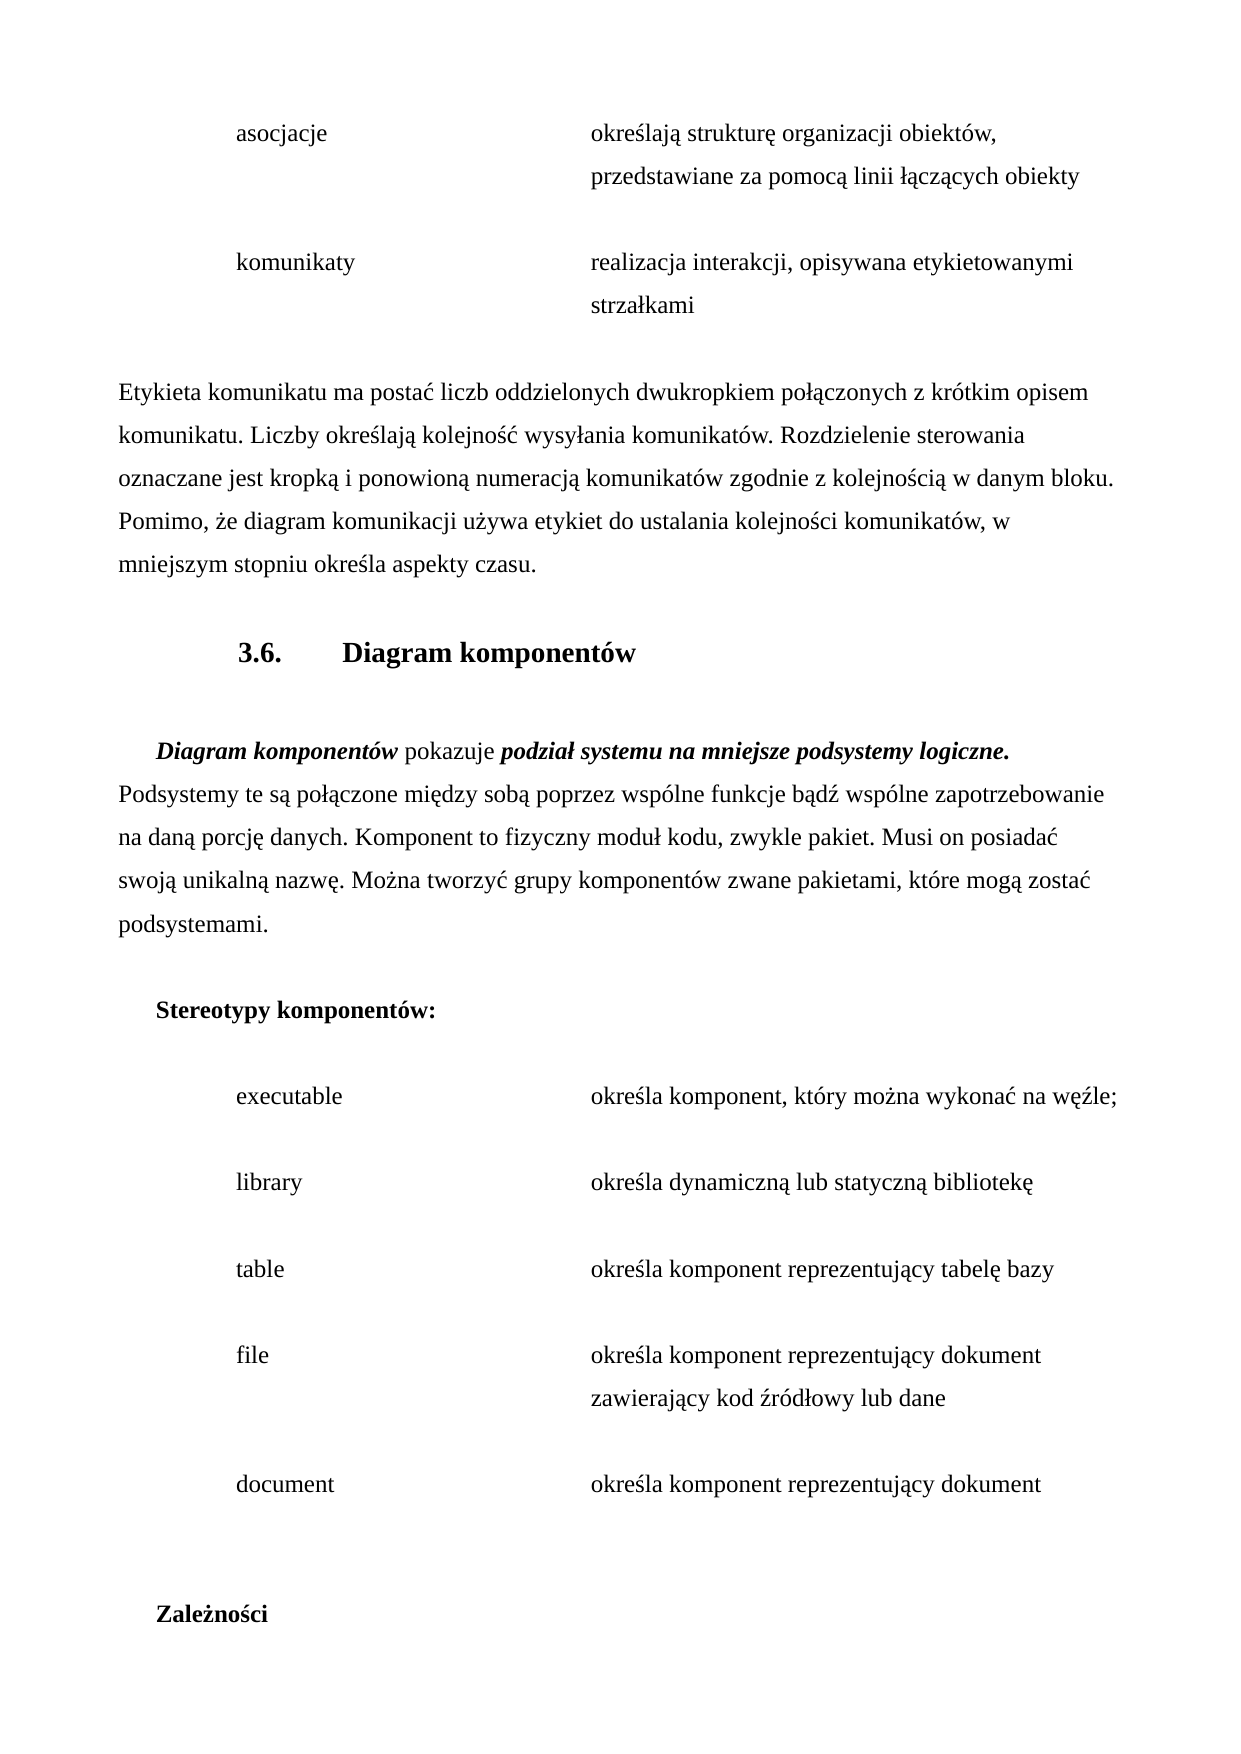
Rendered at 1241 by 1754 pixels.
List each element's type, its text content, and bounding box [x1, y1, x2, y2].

text asocjacje określają strukturę organizacji obiektów, przedstawiane za pomocą linii łączących obiekty [118, 118, 1122, 190]
text komunikaty realizacja interakcji, opisywana etykietowanymi strzałkami [118, 247, 1122, 319]
text table określa komponent reprezentujący tabelę bazy [118, 1254, 1122, 1282]
text file określa komponent reprezentujący dokument zawierający kod źródłowy lub dane [118, 1340, 1122, 1412]
text Etykieta komunikatu ma postać liczb oddzielonych dwukropkiem połączonych z krótkim opisem komunikatu. Liczby określają kolejność wysyłania komunikatów. Rozdzielenie sterowania oznaczane jest kropką i ponowioną numeracją komunikatów zgodnie z kolejnością w danym bloku. Pomimo, że diagram komunikacji używa etykiet do ustalania kolejności komunikatów, w mniejszym stopniu określa aspekty czasu. [118, 377, 1122, 621]
text library określa dynamiczną lub statyczną bibliotekę [118, 1167, 1122, 1196]
text document określa komponent reprezentujący dokument [118, 1469, 1122, 1498]
text executable określa komponent, który można wykonać na węźle; [118, 1081, 1122, 1110]
text Zależności [118, 1599, 1122, 1627]
text Diagram komponentów pokazuje podział systemu na mniejsze podsystemy logiczne. Podsystemy te są połączone między sobą poprzez wspólne funkcje bądź wspólne zapotrzebowanie na daną porcję danych. Komponent to fizyczny moduł kodu, zwykle pakiet. Musi on posiadać swoją unikalną nazwę. Można tworzyć grupy komponentów zwane pakietami, które mogą zostać podsystemami. [118, 736, 1122, 937]
list Diagram komponentów [231, 636, 1122, 669]
text Stereotypy komponentów: [118, 995, 1122, 1024]
